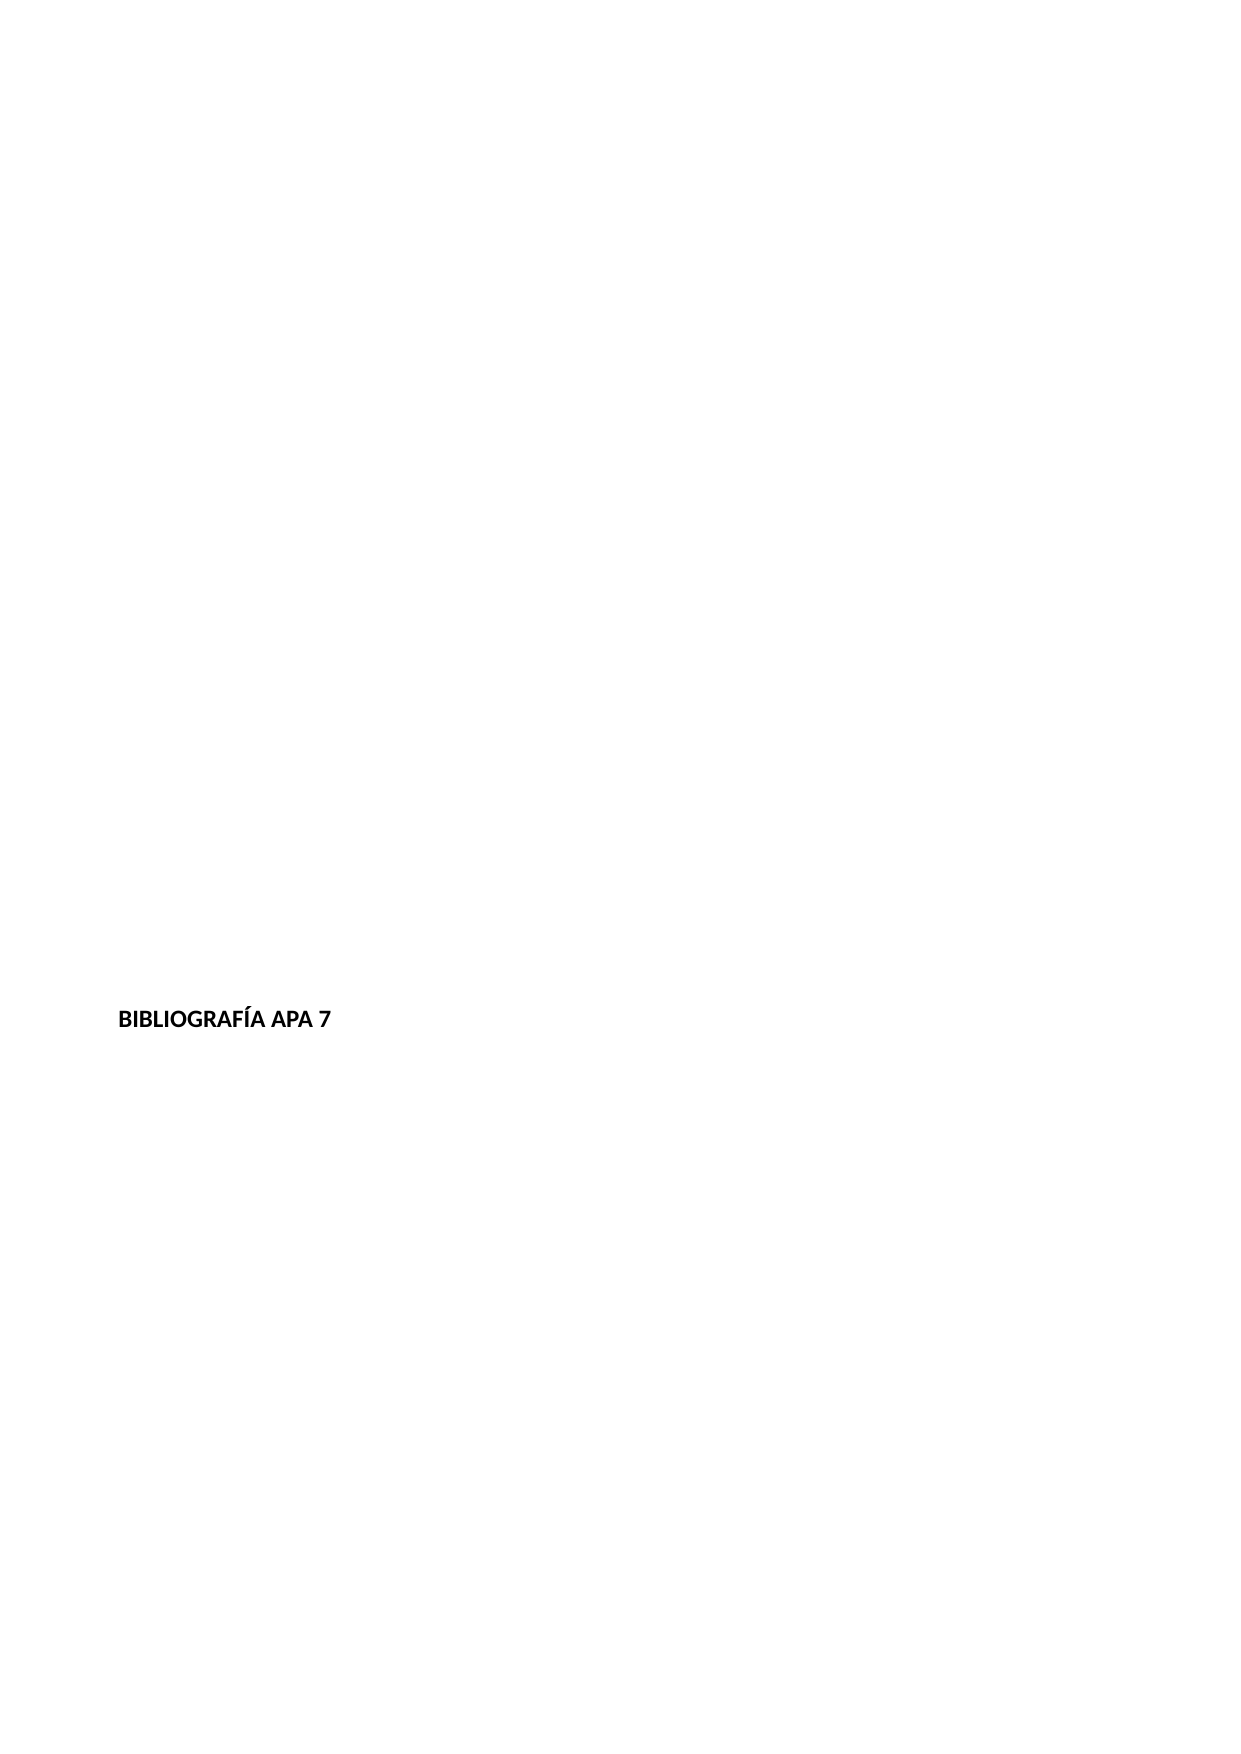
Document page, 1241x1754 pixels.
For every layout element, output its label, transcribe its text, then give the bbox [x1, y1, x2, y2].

text BIBLIOGRAFÍA APA 7 [118, 1003, 1122, 1034]
